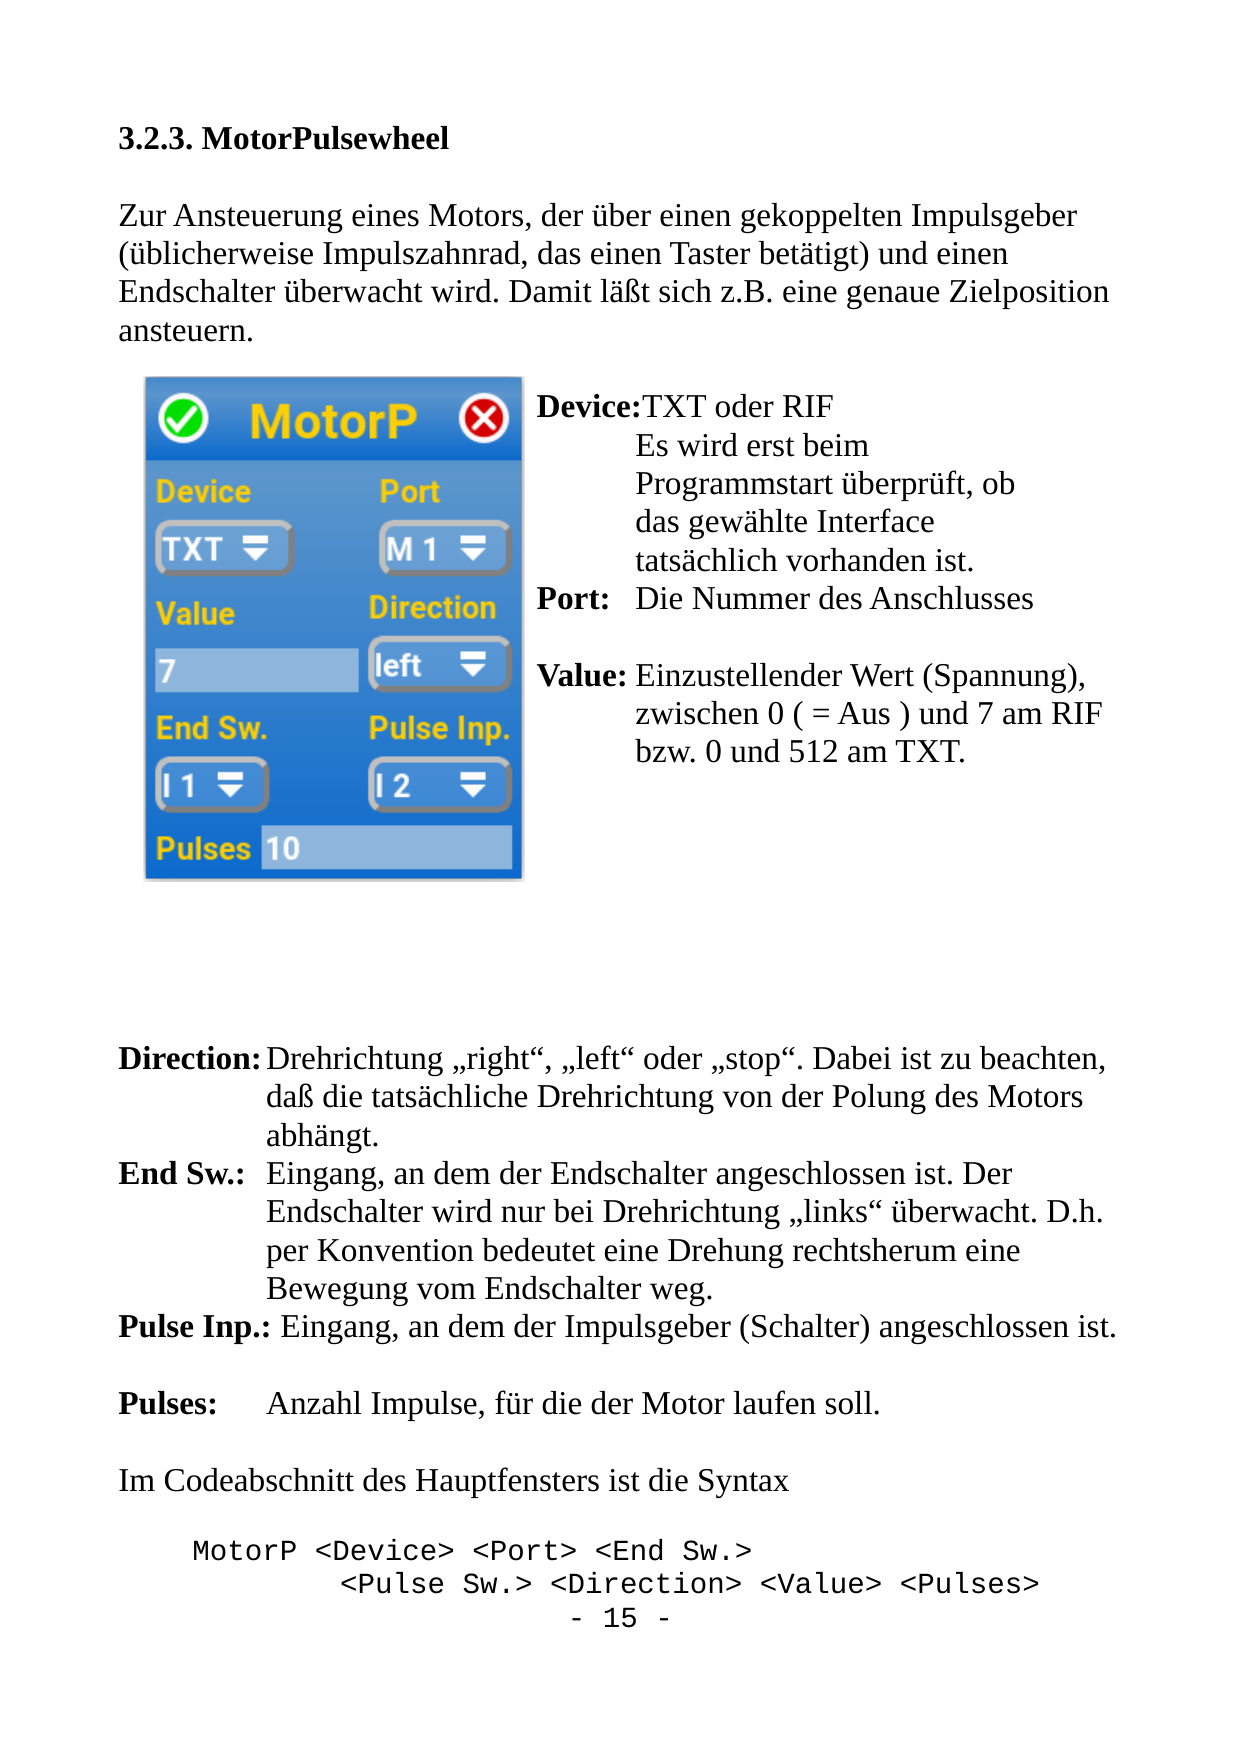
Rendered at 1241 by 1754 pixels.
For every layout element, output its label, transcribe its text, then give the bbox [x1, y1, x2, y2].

picture [143, 376, 525, 882]
text Im Codeabschnitt des Hauptfensters ist die Syntax [118, 1460, 1122, 1498]
text Device:TXT oder RIF [525, 386, 1122, 425]
text [118, 425, 143, 578]
text Port: Die Nummer des Anschlusses [525, 578, 1122, 616]
text [118, 655, 143, 770]
text Pulses: Anzahl Impulse, für die der Motor laufen soll. [118, 1383, 1122, 1421]
text Pulse Inp.: Eingang, an dem der Impulsgeber (Schalter) angeschlossen ist. [118, 1306, 1122, 1345]
text daß die tatsächliche Drehrichtung von der Polung des Motors [118, 1076, 1122, 1115]
text abhängt. [118, 1115, 1122, 1153]
text Es wird erst beim Programmstart überprüft, ob das gewählte Interface tatsächlich vorhanden ist. [525, 425, 1122, 578]
text [118, 386, 143, 425]
text [118, 578, 143, 616]
text <Pulse Sw.> <Direction> <Value> <Pulses> [118, 1569, 1122, 1602]
text End Sw.: Eingang, an dem der Endschalter angeschlossen ist. Der Endschalter wird nur bei Drehrichtung „links“ überwacht. D.h. per Konvention bedeutet eine Drehung rechtsherum eine Bewegung vom Endschalter weg. [118, 1153, 1122, 1306]
text 3.2.3. MotorPulsewheel [118, 118, 1122, 156]
text Value: Einzustellender Wert (Spannung), zwischen 0 ( = Aus ) und 7 am RIF bzw. 0 und 512 am TXT. [525, 655, 1122, 770]
text MotorP <Device> <Port> <End Sw.> [118, 1536, 1122, 1569]
text Zur Ansteuerung eines Motors, der über einen gekoppelten Impulsgeber (üblicherweise Impulszahnrad, das einen Taster betätigt) und einen Endschalter überwacht wird. Damit läßt sich z.B. eine genaue Zielposition ansteuern. [118, 195, 1122, 348]
text Direction: Drehrichtung „right“, „left“ oder „stop“. Dabei ist zu beachten, [118, 1038, 1122, 1076]
